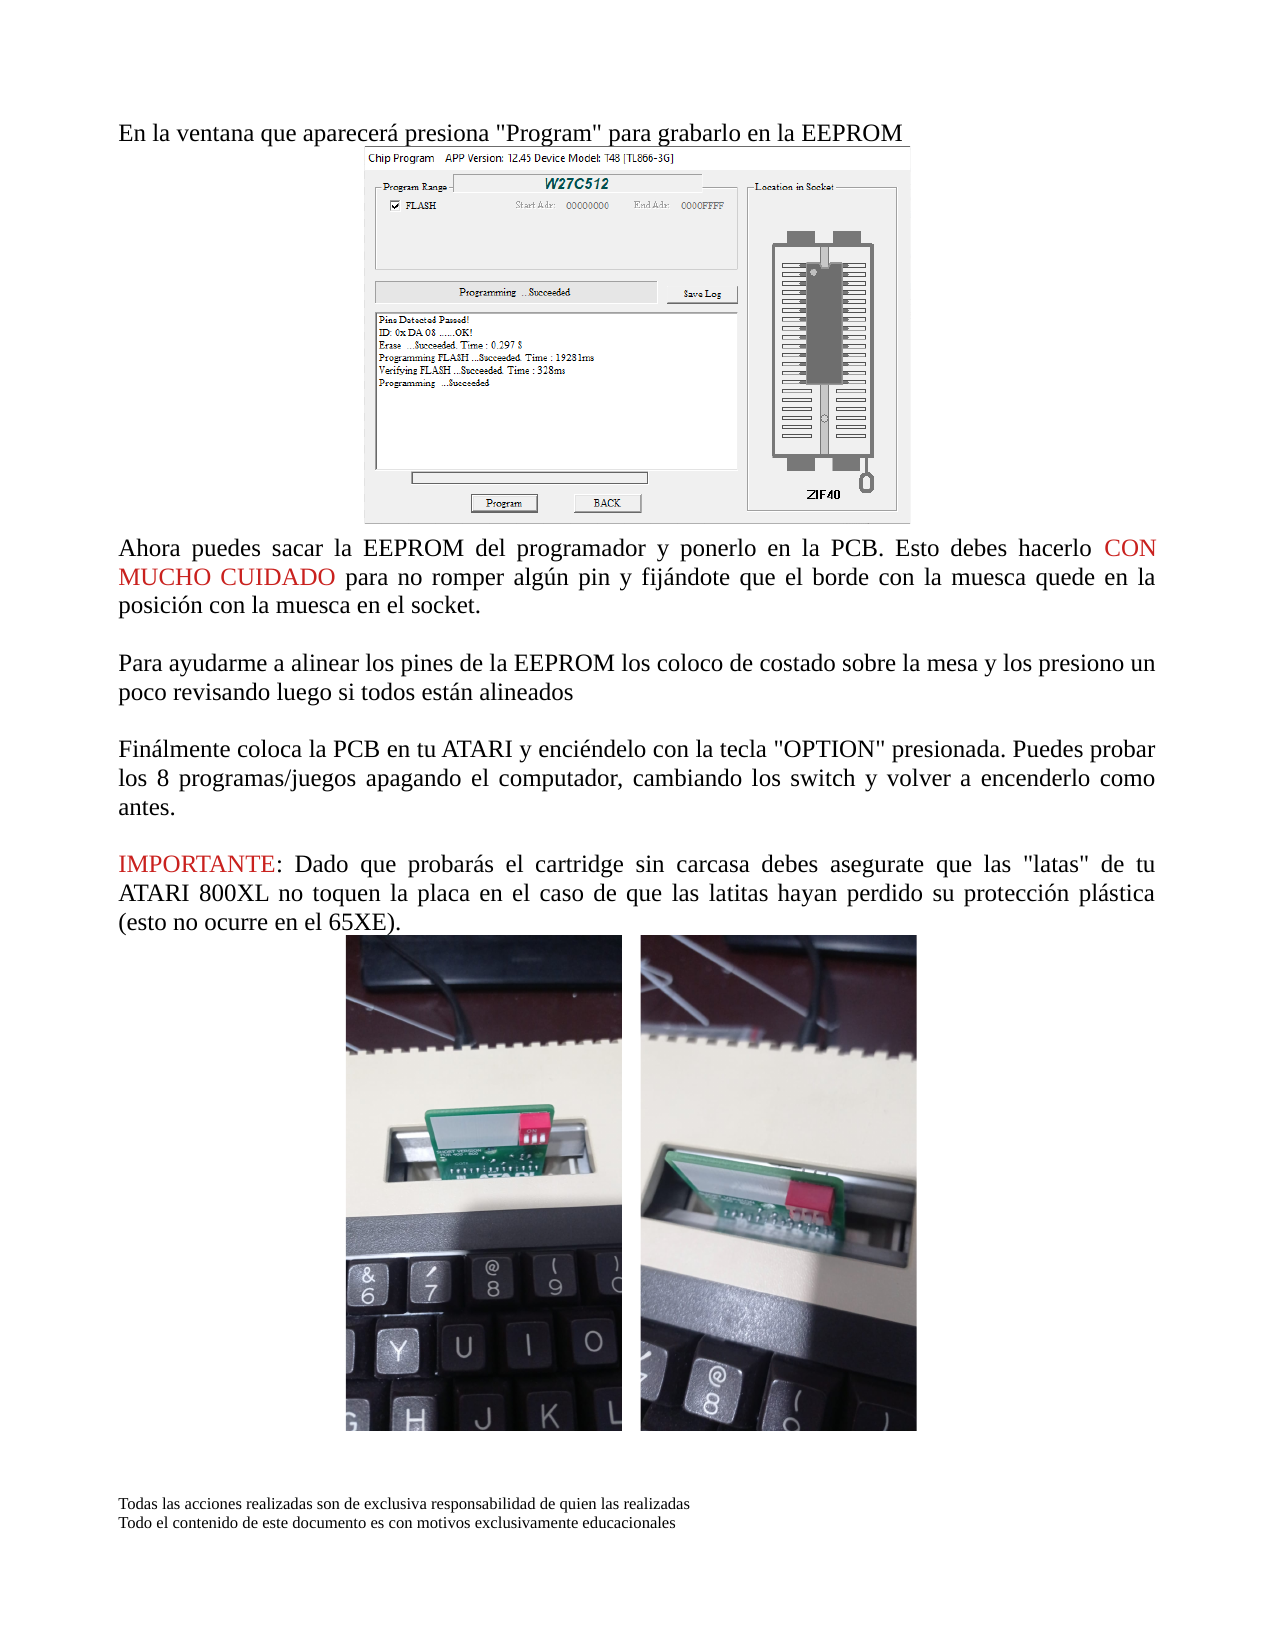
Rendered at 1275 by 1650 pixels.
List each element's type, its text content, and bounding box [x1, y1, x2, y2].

text Para ayudarme a alinear los pines de la EEPROM los coloco de costado sobre la mesa y los presiono un poco revisando luego si todos están alineados [118, 648, 1157, 706]
text IMPORTANTE: Dado que probarás el cartridge sin carcasa debes asegurate que las "latas" de tu ATARI 800XL no toquen la placa en el caso de que las latitas hayan perdido su protección plástica (esto no ocurre en el 65XE). [118, 849, 1157, 936]
text Finálmente coloca la PCB en tu ATARI y enciéndelo con la tecla "OPTION" presionada. Puedes probar los 8 programas/juegos apagando el computador, cambiando los switch y volver a encenderlo como antes. [118, 734, 1157, 821]
picture [364, 146, 911, 524]
picture [345, 935, 622, 1431]
text En la ventana que aparecerá presiona "Program" para grabarlo en la EEPROM [118, 118, 1157, 147]
picture [640, 935, 917, 1431]
text Ahora puedes sacar la EEPROM del programador y ponerlo en la PCB. Esto debes hacerlo CON MUCHO CUIDADO para no romper algún pin y fijándote que el borde con la muesca quede en la posición con la muesca en el socket. [118, 533, 1157, 619]
